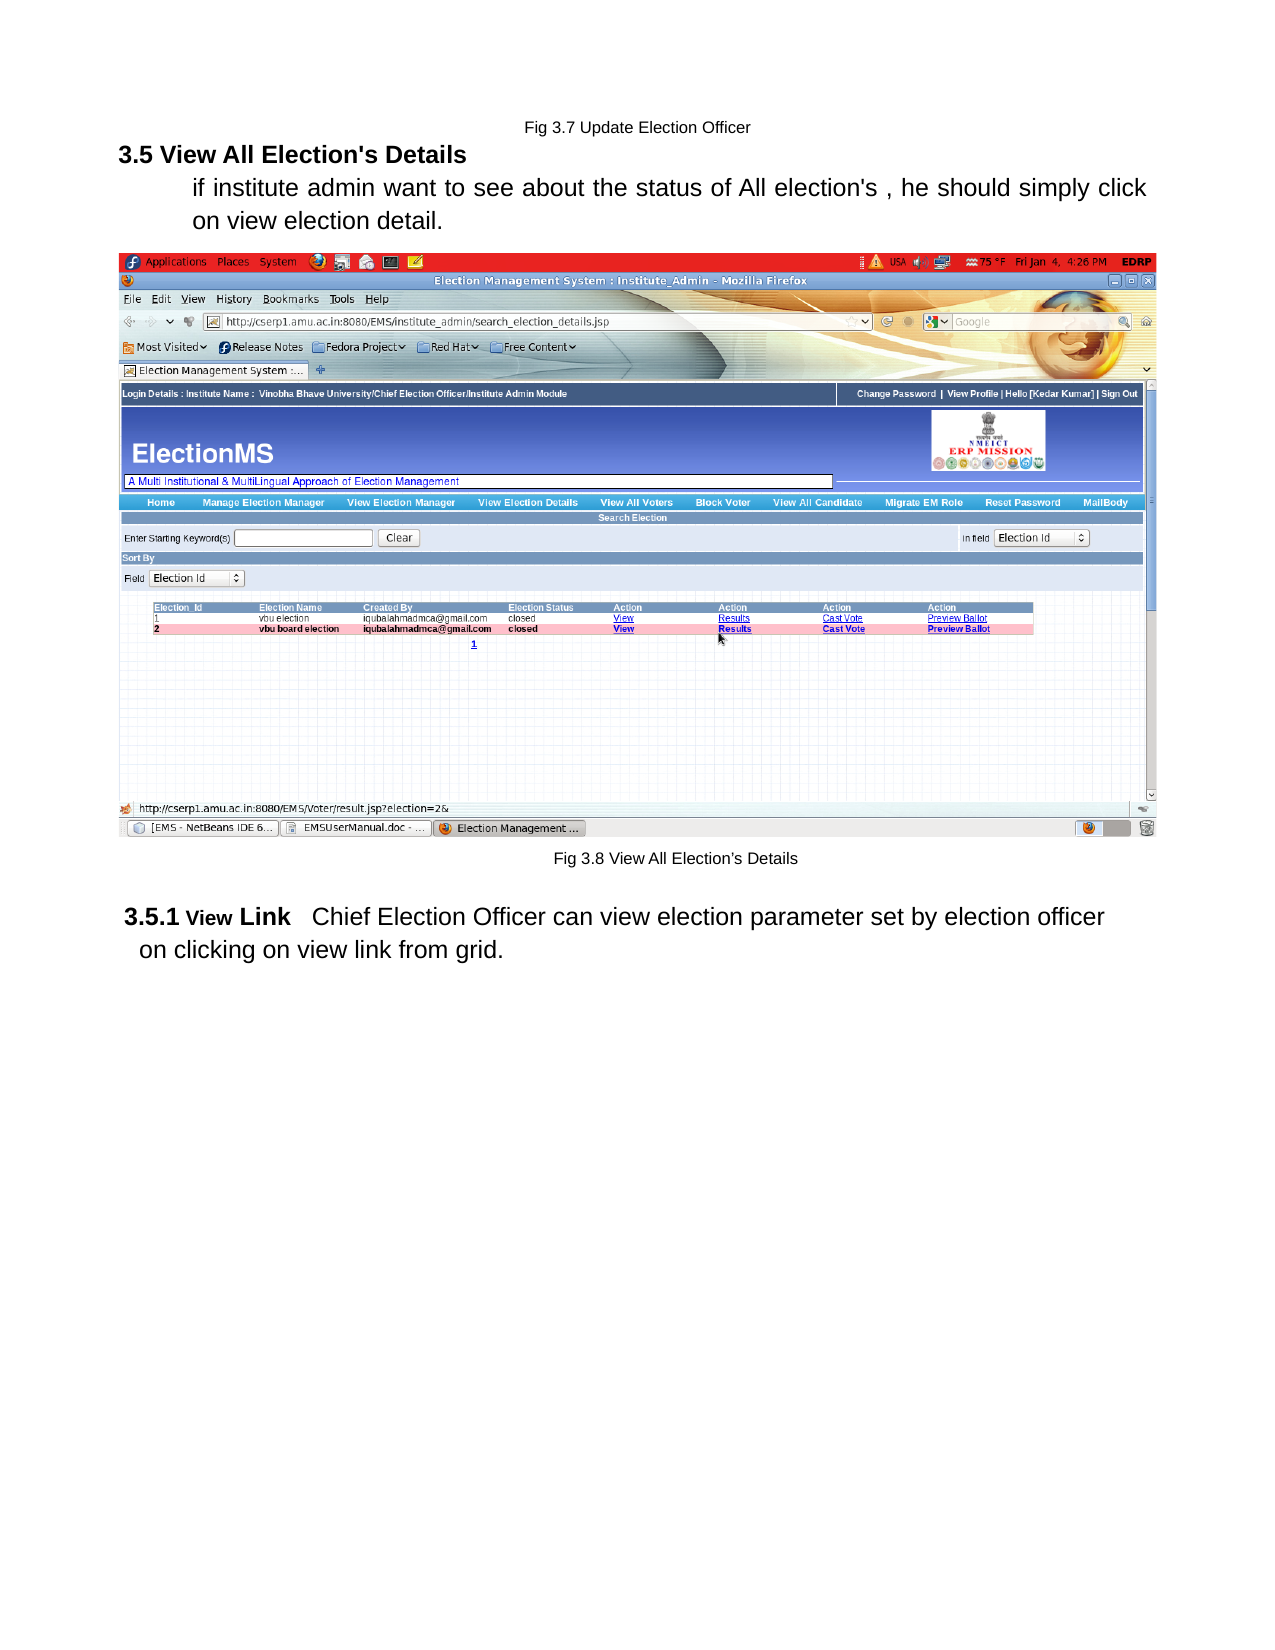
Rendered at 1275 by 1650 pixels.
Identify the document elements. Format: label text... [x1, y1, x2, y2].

text 3.5 View All Election's Details [118, 140, 1157, 169]
text [118, 239, 1157, 253]
text if institute admin want to see about the status of All election's , he should simply click on view election detail. [118, 173, 1157, 235]
picture [118, 253, 1157, 837]
text Fig 3.8 View All Election’s Details [118, 837, 1157, 870]
text Fig 3.7 Update Election Officer [118, 118, 1157, 137]
text on clicking on view link from grid. [118, 934, 1157, 963]
text 3.5.1 View Link Chief Election Officer can view election parameter set by election officer [118, 902, 1157, 930]
